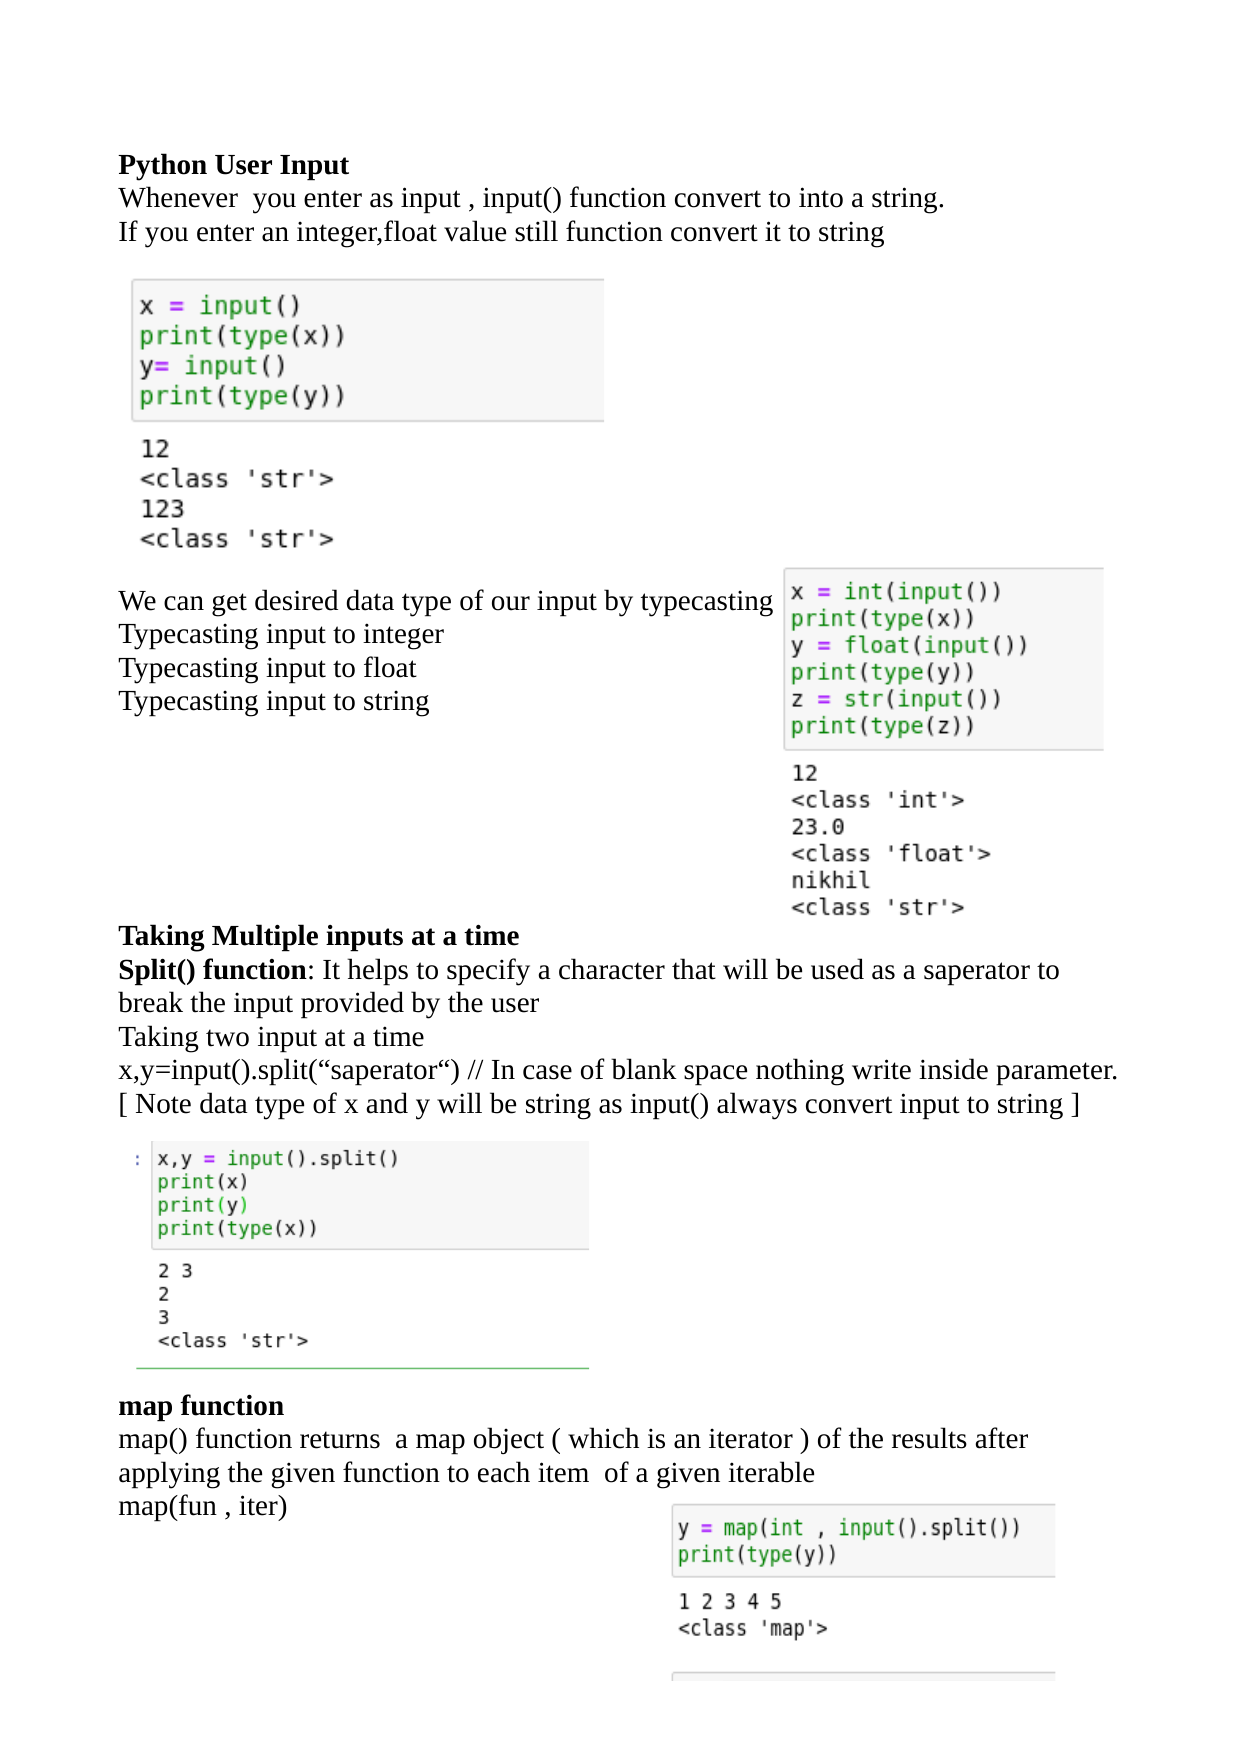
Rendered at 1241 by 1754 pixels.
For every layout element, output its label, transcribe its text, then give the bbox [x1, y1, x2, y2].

picture [787, 562, 928, 935]
text Split() function: It helps to specify a character that will be used as a saperator to break the input provided by the user [118, 952, 1122, 1019]
text Taking two input at a time [118, 1019, 1122, 1052]
text [928, 683, 1122, 717]
text Typecasting input to float [118, 650, 787, 683]
text [928, 616, 1122, 650]
text Typecasting input to integer [118, 616, 787, 650]
picture [149, 261, 363, 472]
text We can get desired data type of our input by typecasting [118, 583, 787, 616]
text Typecasting input to string [118, 683, 787, 717]
text If you enter an integer,float value still function convert it to string [118, 214, 1122, 247]
text Python User Input [118, 147, 1122, 180]
picture [681, 1640, 859, 1681]
picture [151, 1248, 368, 1370]
text Whenever you enter as input , input() function convert to into a string. [118, 180, 1122, 214]
text Taking Multiple inputs at a time [118, 918, 1122, 952]
text [928, 583, 1122, 616]
text map(fun , iter) [118, 1488, 1122, 1522]
text [928, 650, 1122, 683]
text map function [118, 1388, 1122, 1421]
text [ Note data type of x and y will be string as input() always convert input to string ] [118, 1086, 1122, 1119]
text map() function returns a map object ( which is an iterator ) of the results after applying the given function to each item of a given iterable [118, 1421, 1122, 1488]
text x,y=input().split(“saperator“) // In case of blank space nothing write inside parameter. [118, 1052, 1122, 1086]
